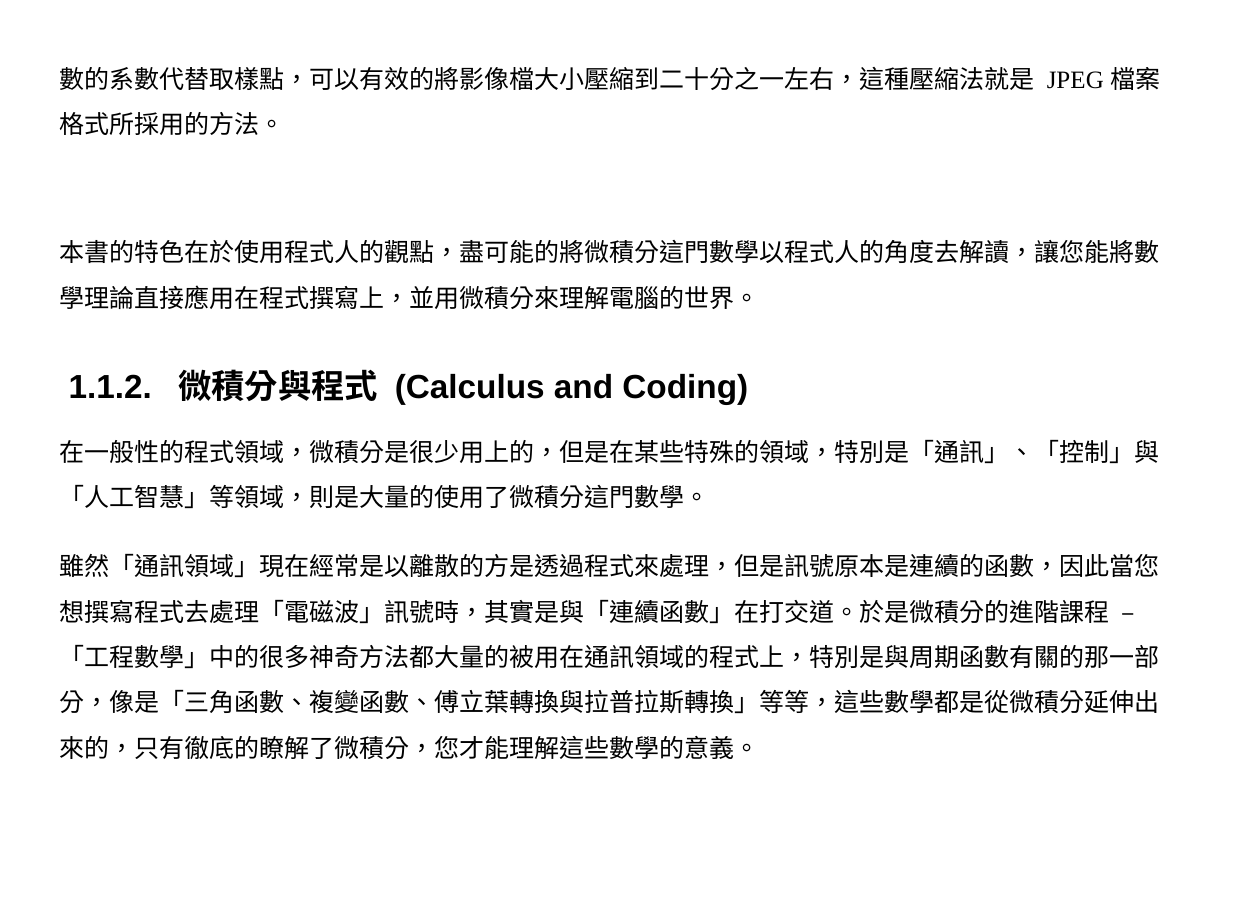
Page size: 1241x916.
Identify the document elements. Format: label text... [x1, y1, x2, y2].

text 雖然「通訊領域」現在經常是以離散的方是透過程式來處理，但是訊號原本是連續的函數，因此當您想撰寫程式去處理「電磁波」訊號時，其實是與「連續函數」在打交道。於是微積分的進階課程 – 「工程數學」中的很多神奇方法都大量的被用在通訊領域的程式上，特別是與周期函數有關的那一部分，像是「三角函數、複變函數、傅立葉轉換與拉普拉斯轉換」等等，這些數學都是從微積分延伸出來的，只有徹底的瞭解了微積分，您才能理解這些數學的意義。 [59, 547, 1181, 764]
text 在一般性的程式領域，微積分是很少用上的，但是在某些特殊的領域，特別是「通訊」、「控制」與「人工智慧」等領域，則是大量的使用了微積分這門數學。 [59, 433, 1181, 514]
text 本書的特色在於使用程式人的觀點，盡可能的將微積分這門數學以程式人的角度去解讀，讓您能將數學理論直接應用在程式撰寫上，並用微積分來理解電腦的世界。 [59, 233, 1181, 314]
text 數的系數代替取樣點，可以有效的將影像檔大小壓縮到二十分之一左右，這種壓縮法就是 JPEG 檔案格式所採用的方法。 [59, 59, 1181, 141]
subtitle 微積分與程式 (Calculus and Coding) [59, 360, 1181, 408]
